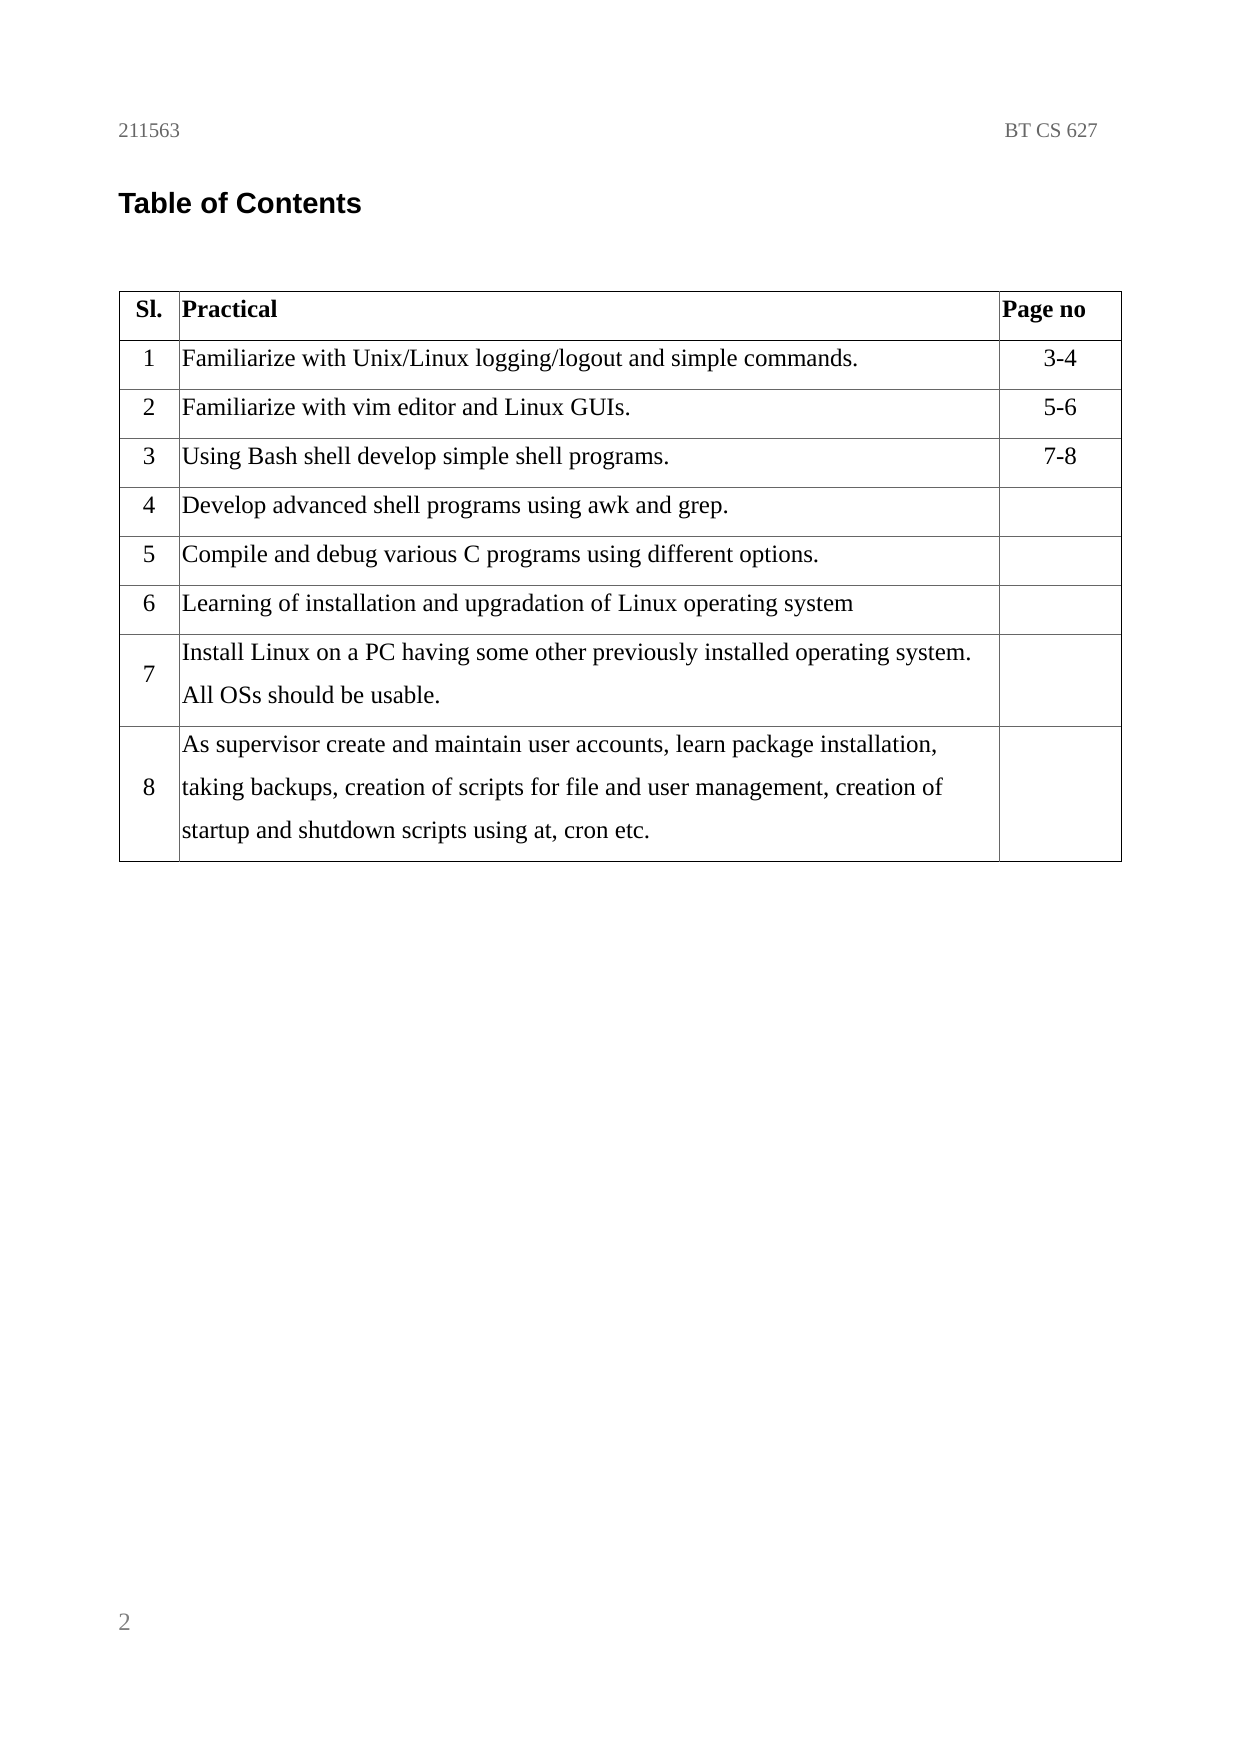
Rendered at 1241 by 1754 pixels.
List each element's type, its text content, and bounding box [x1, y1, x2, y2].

table_cell 2 [120, 390, 179, 438]
table_cell Develop advanced shell programs using awk and grep. [180, 488, 999, 536]
table_cell Familiarize with Unix/Linux logging/logout and simple commands. [180, 341, 999, 389]
table_cell 5-6 [1000, 390, 1121, 438]
table_header Page no [1000, 292, 1121, 340]
table_cell [1000, 537, 1121, 585]
table_header Practical [180, 292, 999, 340]
subtitle Table of Contents [118, 186, 1122, 220]
table_cell [1000, 488, 1121, 536]
table_cell As supervisor create and maintain user accounts, learn package installation, taking backups, creation of scripts for file and user management, creation of startup and shutdown scripts using at, cron etc. [180, 727, 999, 861]
table_cell 7-8 [1000, 439, 1121, 487]
table_cell 7 [120, 635, 179, 726]
table_header Sl. [120, 292, 179, 340]
table_cell 3 [120, 439, 179, 487]
table_cell Learning of installation and upgradation of Linux operating system [180, 586, 999, 634]
table_cell 4 [120, 488, 179, 536]
table_cell Familiarize with vim editor and Linux GUIs. [180, 390, 999, 438]
table_cell 3-4 [1000, 341, 1121, 389]
table_cell 8 [120, 727, 179, 861]
table_cell 5 [120, 537, 179, 585]
table_cell Using Bash shell develop simple shell programs. [180, 439, 999, 487]
table_cell [1000, 635, 1121, 726]
table_cell Compile and debug various C programs using different options. [180, 537, 999, 585]
table_cell Install Linux on a PC having some other previously installed operating system. All OSs should be usable. [180, 635, 999, 726]
table_cell 1 [120, 341, 179, 389]
table_cell 6 [120, 586, 179, 634]
table_cell [1000, 727, 1121, 861]
table_cell [1000, 586, 1121, 634]
